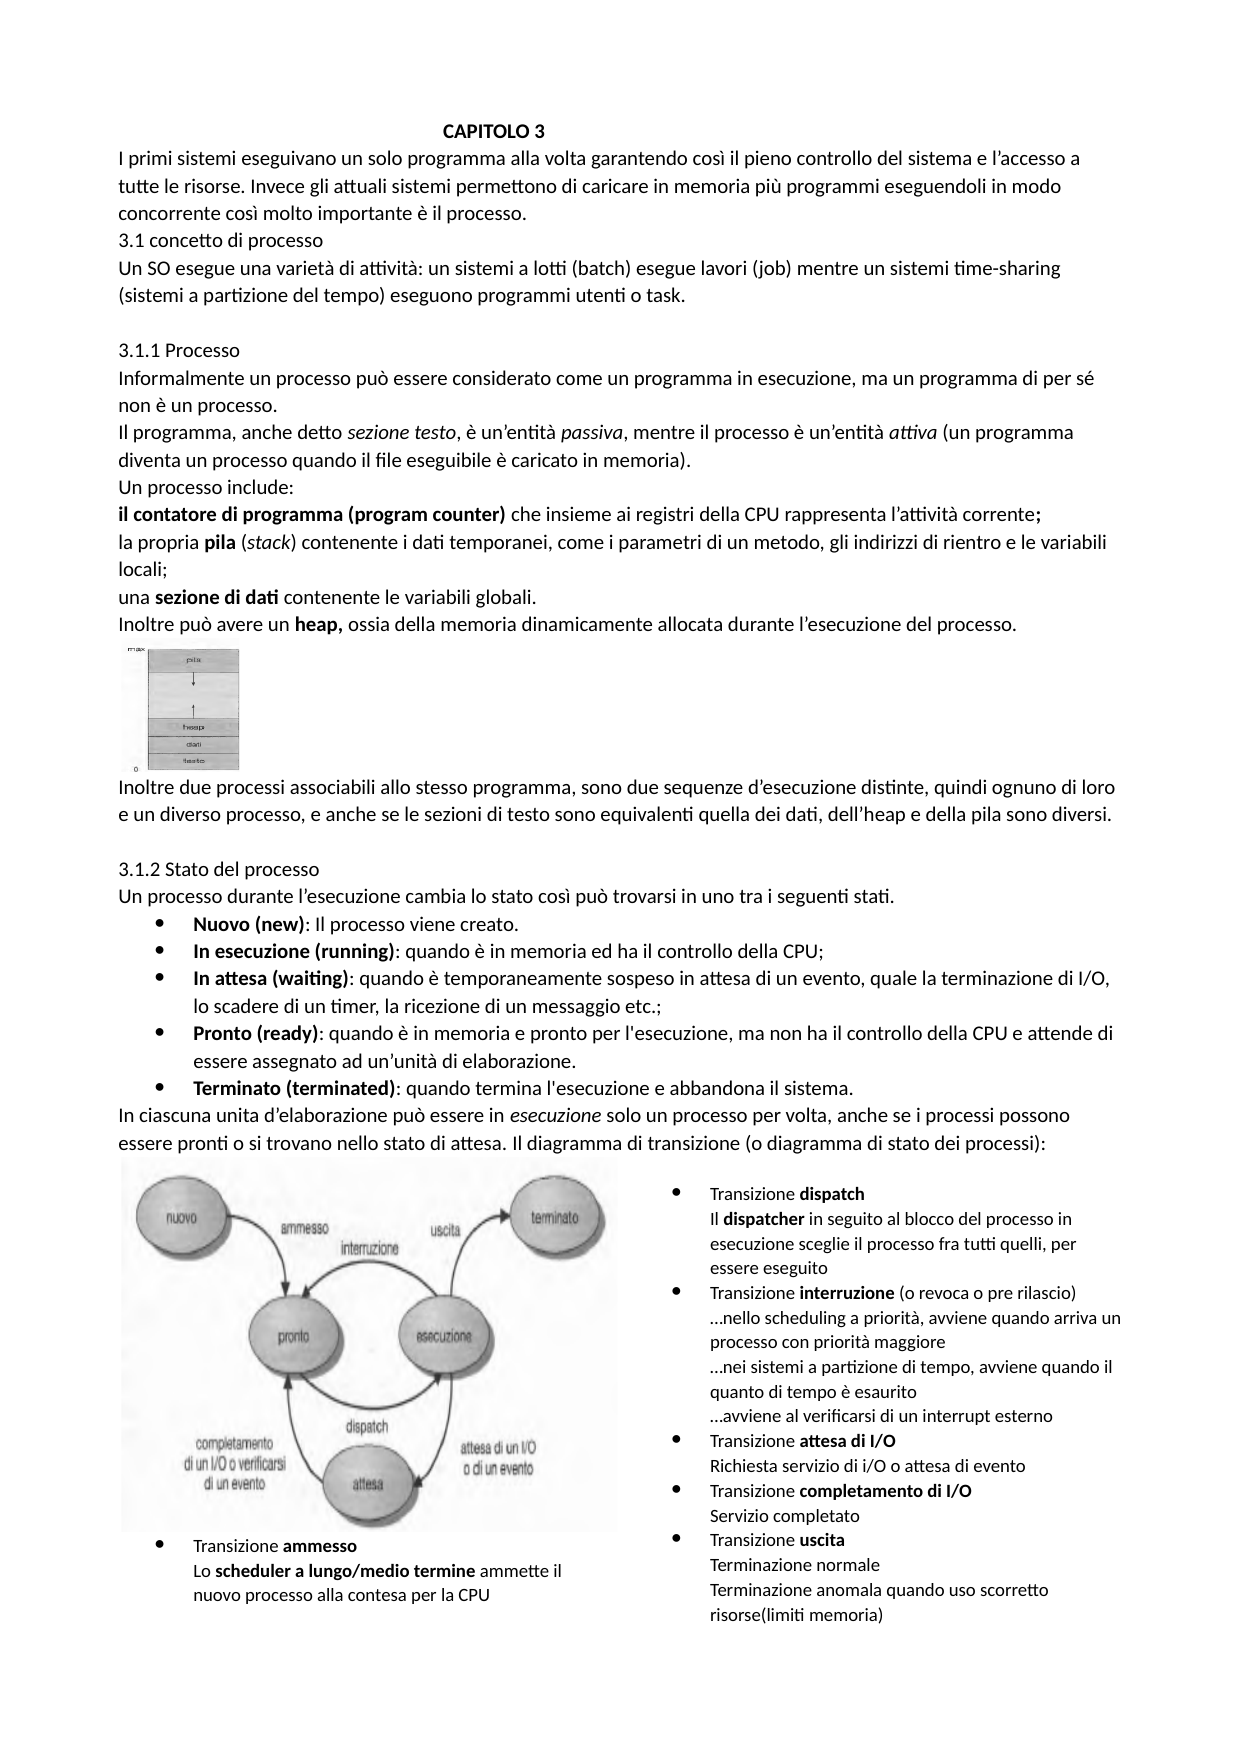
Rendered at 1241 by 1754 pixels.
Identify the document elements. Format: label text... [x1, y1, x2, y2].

text 3.1.2 Stato del processo [118, 856, 1122, 881]
text Un processo include: [118, 474, 1122, 500]
text Un SO esegue una varietà di attività: un sistemi a lotti (batch) esegue lavori (job) mentre un sistemi time-sharing (sistemi a partizione del tempo) eseguono programmi utenti o task. [118, 255, 1122, 308]
text Inoltre può avere un heap, ossia della memoria dinamicamente allocata durante l’esecuzione del processo. [118, 611, 1122, 637]
list Terminazione anomala quando uso scorretto risorse(limiti memoria) [710, 1578, 1122, 1626]
list In attesa (waiting): quando è temporaneamente sospeso in attesa di un evento, quale la terminazione di I/O, lo scadere di un timer, la ricezione di un messaggio etc.; [156, 966, 1122, 1018]
list …nei sistemi a partizione di tempo, avviene quando il quanto di tempo è esaurito [710, 1355, 1122, 1403]
list Lo scheduler a lungo/medio termine ammette il nuovo processo alla contesa per la CPU [193, 1559, 605, 1606]
text 3.1 concetto di processo [118, 228, 1122, 253]
text il contatore di programma (program counter) che insieme ai registri della CPU rappresenta l’attività corrente; [118, 502, 1122, 527]
list …nello scheduling a priorità, avviene quando arriva un processo con priorità maggiore [710, 1306, 1122, 1353]
list Transizione ammesso [156, 1534, 605, 1557]
list Richiesta servizio di i/O o attesa di evento [710, 1454, 1122, 1477]
list Transizione dispatch [672, 1182, 1122, 1205]
list Terminazione normale [710, 1553, 1122, 1576]
text In ciascuna unita d’elaborazione può essere in esecuzione solo un processo per volta, anche se i processi possono essere pronti o si trovano nello stato di attesa. Il diagramma di transizione (o diagramma di stato dei processi): [118, 1103, 1122, 1155]
text Il programma, anche detto sezione testo, è un’entità passiva, mentre il processo è un’entità attiva (un programma diventa un processo quando il file eseguibile è caricato in memoria). [118, 419, 1122, 472]
list Transizione completamento di I/O [672, 1479, 1122, 1502]
text Informalmente un processo può essere considerato come un programma in esecuzione, ma un programma di per sé non è un processo. [118, 365, 1122, 417]
list Terminato (terminated): quando termina l'esecuzione e abbandona il sistema. [156, 1075, 1122, 1101]
list Servizio completato [710, 1504, 1122, 1527]
text I primi sistemi eseguivano un solo programma alla volta garantendo così il pieno controllo del sistema e l’accesso a tutte le risorse. Invece gli attuali sistemi permettono di caricare in memoria più programmi eseguendoli in modo concorrente così molto importante è il processo. [118, 146, 1122, 226]
text 3.1.1 Processo [118, 337, 1122, 363]
text Un processo durante l’esecuzione cambia lo stato così può trovarsi in uno tra i seguenti stati. [118, 883, 1122, 909]
text CAPITOLO 3 [118, 118, 1122, 143]
list …avviene al verificarsi di un interrupt esterno [710, 1405, 1122, 1428]
text Inoltre due processi associabili allo stesso programma, sono due sequenze d’esecuzione distinte, quindi ognuno di loro e un diverso processo, e anche se le sezioni di testo sono equivalenti quella dei dati, dell’heap e della pila sono diversi. [118, 774, 1122, 827]
text la propria pila (stack) contenente i dati temporanei, come i parametri di un metodo, gli indirizzi di rientro e le variabili locali; [118, 529, 1122, 582]
list In esecuzione (running): quando è in memoria ed ha il controllo della CPU; [156, 938, 1122, 964]
list Nuovo (new): Il processo viene creato. [156, 911, 1122, 936]
list Pronto (ready): quando è in memoria e pronto per l'esecuzione, ma non ha il controllo della CPU e attende di essere assegnato ad un’unità di elaborazione. [156, 1020, 1122, 1073]
list Transizione interruzione (o revoca o pre rilascio) [672, 1281, 1122, 1304]
text una sezione di dati contenente le variabili globali. [118, 584, 1122, 609]
list Transizione attesa di I/O [672, 1429, 1122, 1452]
list Transizione uscita [672, 1528, 1122, 1552]
list Il dispatcher in seguito al blocco del processo in esecuzione sceglie il processo fra tutti quelli, per essere eseguito [710, 1207, 1122, 1279]
